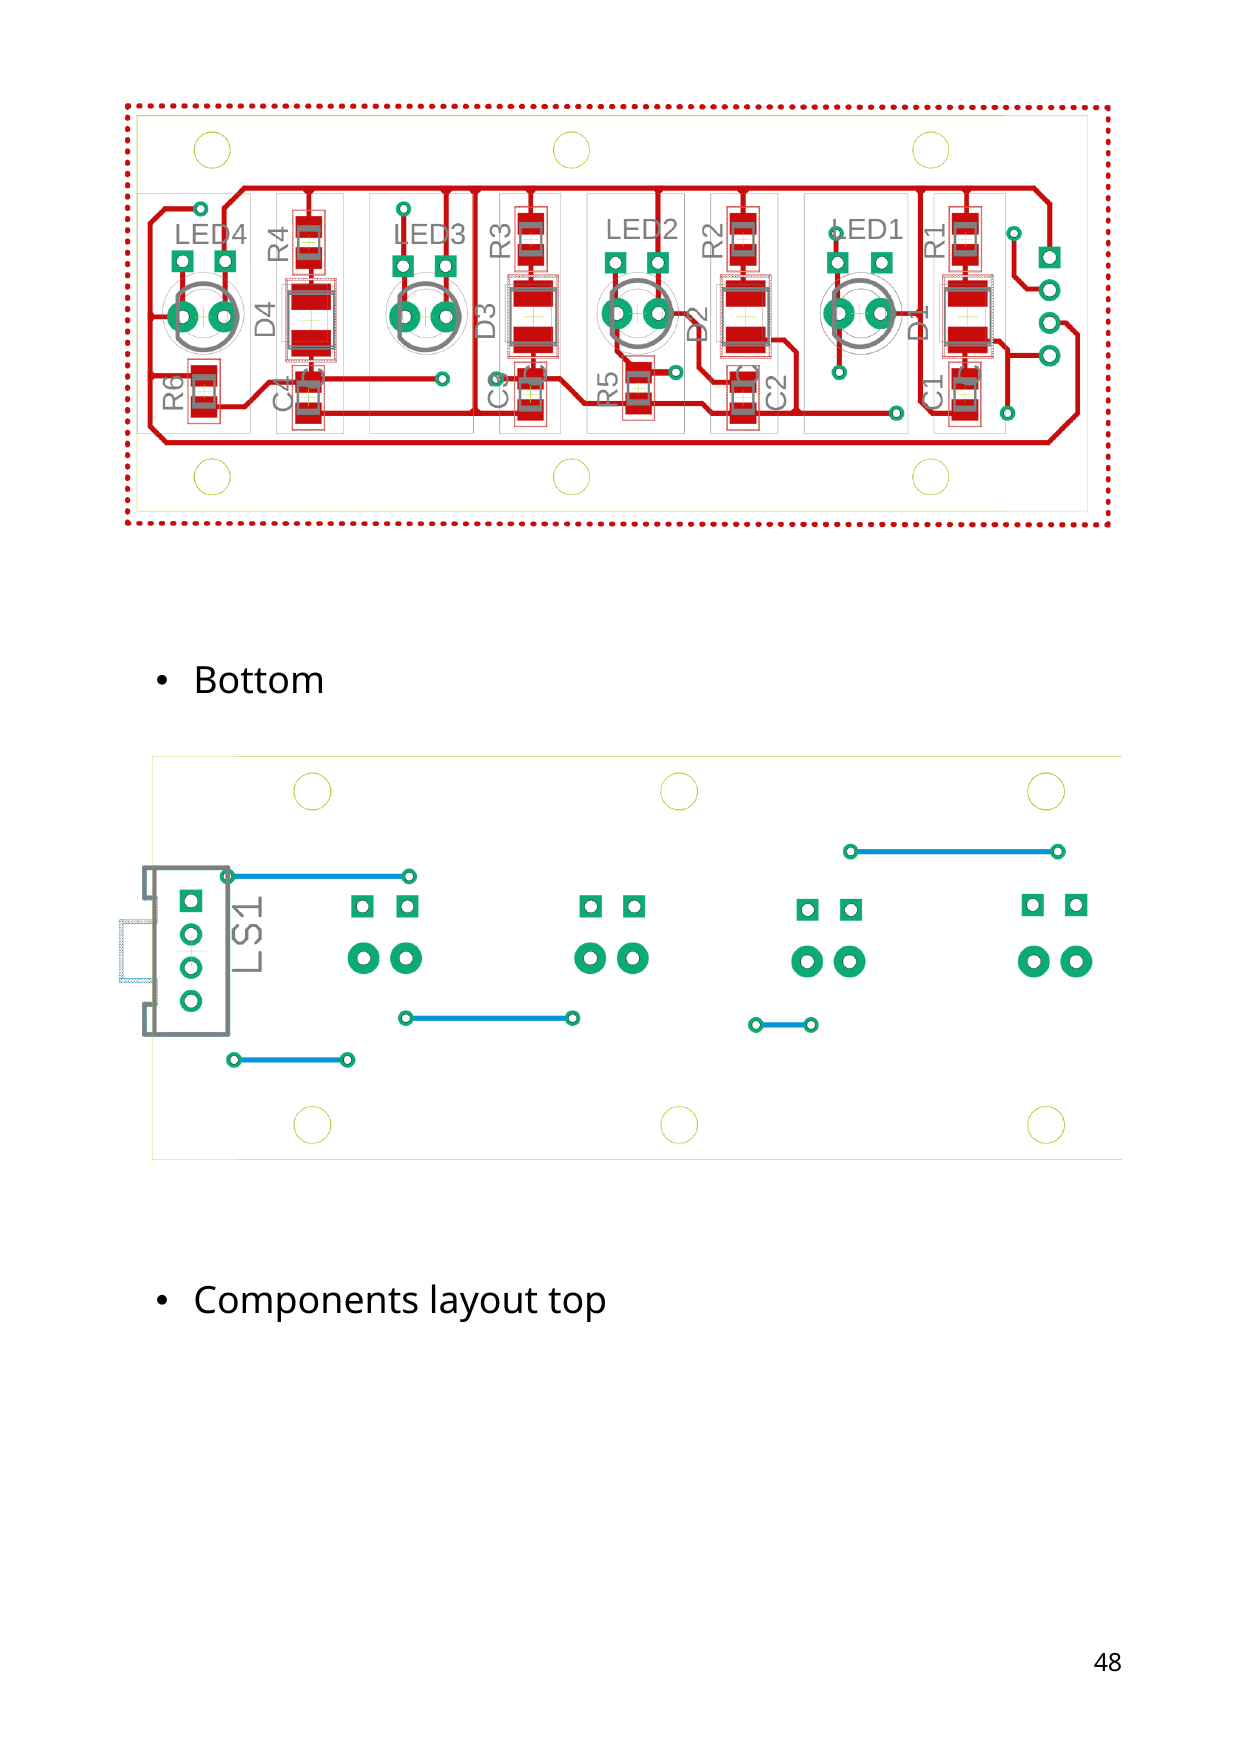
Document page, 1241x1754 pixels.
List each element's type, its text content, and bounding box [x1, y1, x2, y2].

picture [118, 90, 1123, 529]
list Components layout top [156, 1273, 1122, 1324]
list Bottom [156, 653, 1122, 704]
picture [118, 755, 1123, 1160]
